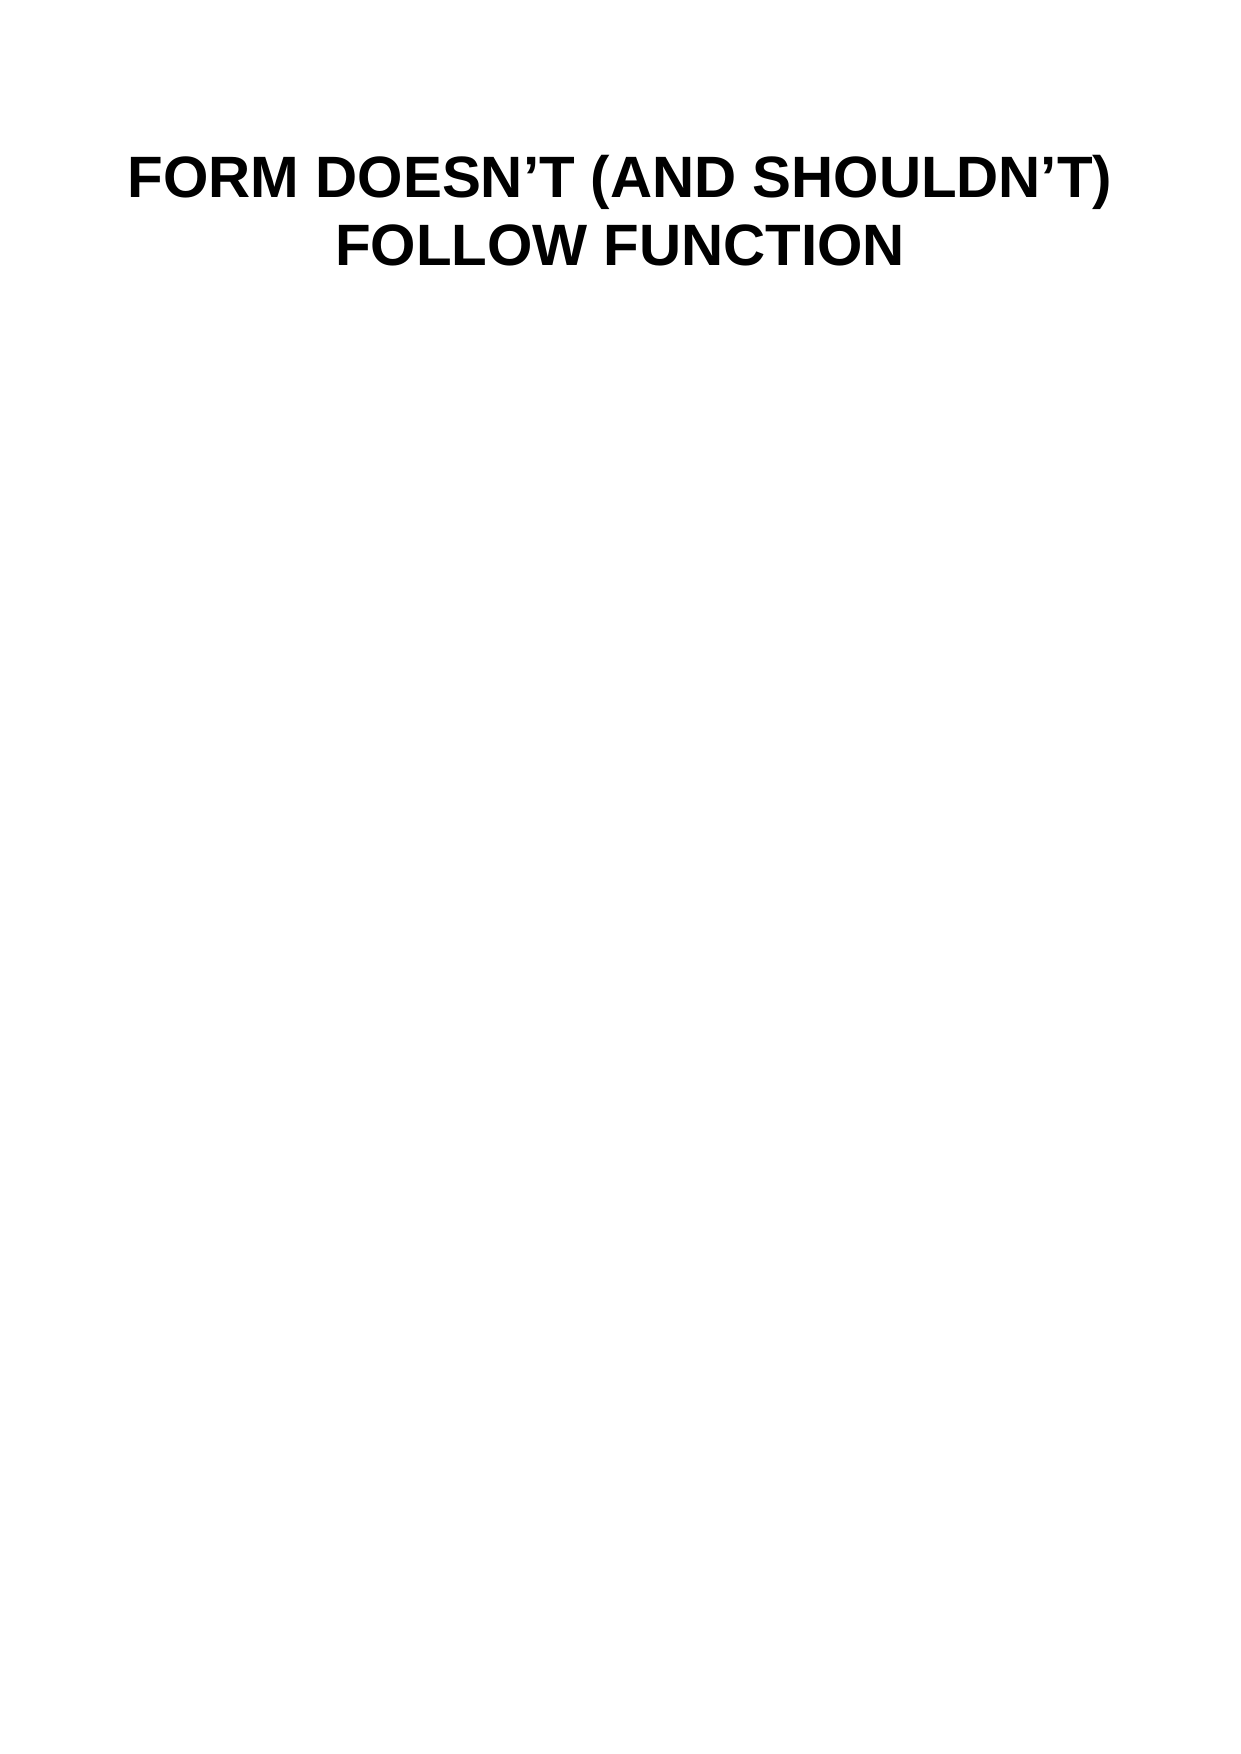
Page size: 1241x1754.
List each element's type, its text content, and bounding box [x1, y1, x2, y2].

title FORM DOESN’T (AND SHOULDN’T) FOLLOW FUNCTION [118, 143, 1122, 277]
